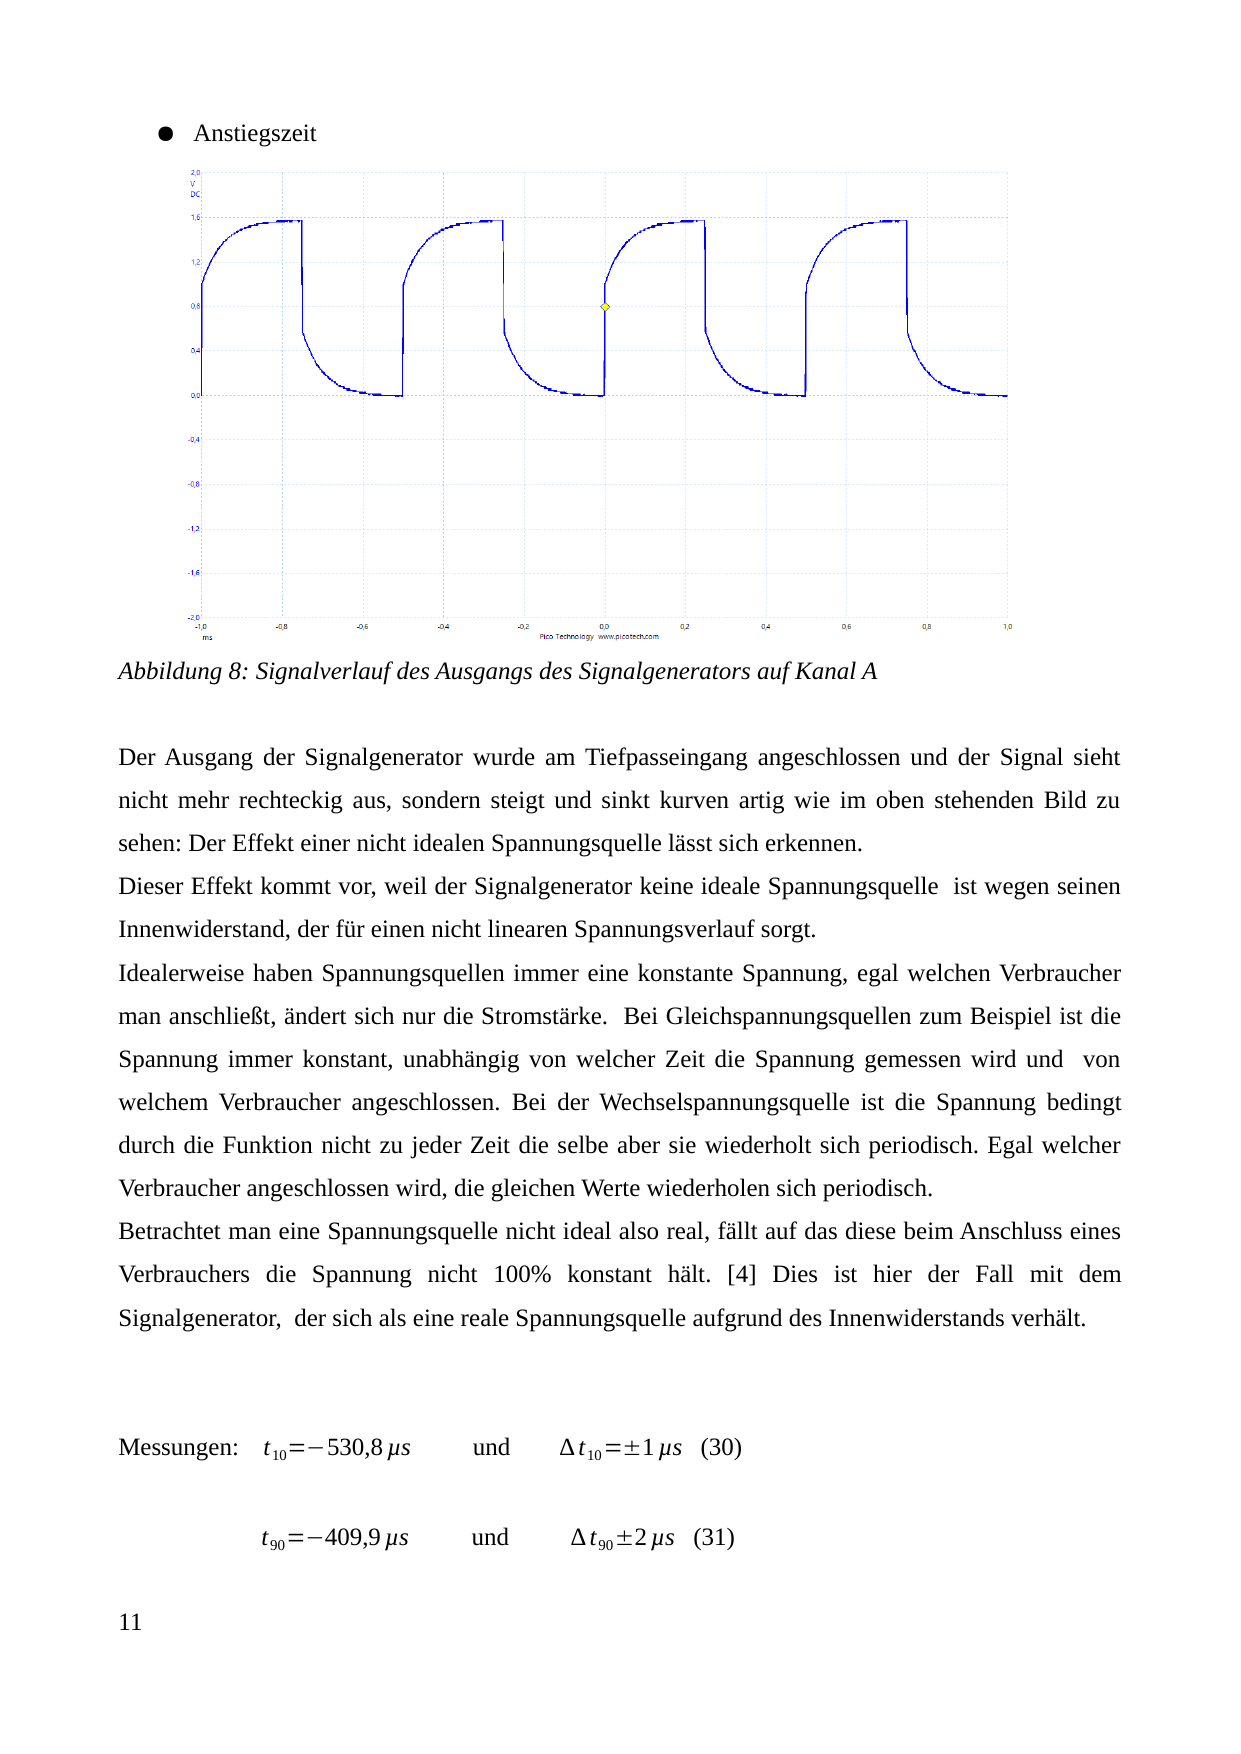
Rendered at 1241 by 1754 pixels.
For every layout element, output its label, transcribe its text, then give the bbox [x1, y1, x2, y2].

picture [178, 169, 1019, 642]
text Idealerweise haben Spannungsquellen immer eine konstante Spannung, egal welchen Verbraucher man anschließt, ändert sich nur die Stromstärke. Bei Gleichspannungsquellen zum Beispiel ist die Spannung immer konstant, unabhängig von welcher Zeit die Spannung gemessen wird und von welchem Verbraucher angeschlossen. Bei der Wechselspannungsquelle ist die Spannung bedingt durch die Funktion nicht zu jeder Zeit die selbe aber sie wiederholt sich periodisch. Egal welcher Verbraucher angeschlossen wird, die gleichen Werte wiederholen sich periodisch. [118, 958, 1122, 1202]
list Anstiegszeit [156, 118, 1122, 147]
text Messungen: und (30) [118, 1432, 1122, 1464]
text Dieser Effekt kommt vor, weil der Signalgenerator keine ideale Spannungsquelle ist wegen seinen Innenwiderstand, der für einen nicht linearen Spannungsverlauf sorgt. [118, 871, 1122, 943]
text Der Ausgang der Signalgenerator wurde am Tiefpasseingang angeschlossen und der Signal sieht nicht mehr rechteckig aus, sondern steigt und sinkt kurven artig wie im oben stehenden Bild zu sehen: Der Effekt einer nicht idealen Spannungsquelle lässt sich erkennen. [118, 742, 1122, 857]
text Betrachtet man eine Spannungsquelle nicht ideal also real, fällt auf das diese beim Anschluss eines Verbrauchers die Spannung nicht 100% konstant hält. [4] Dies ist hier der Fall mit dem Signalgenerator, der sich als eine reale Spannungsquelle aufgrund des Innenwiderstands verhält. [118, 1216, 1122, 1331]
text und (31) [118, 1522, 1122, 1554]
text Abbildung 8: Signalverlauf des Ausgangs des Signalgenerators auf Kanal A [118, 161, 1122, 684]
